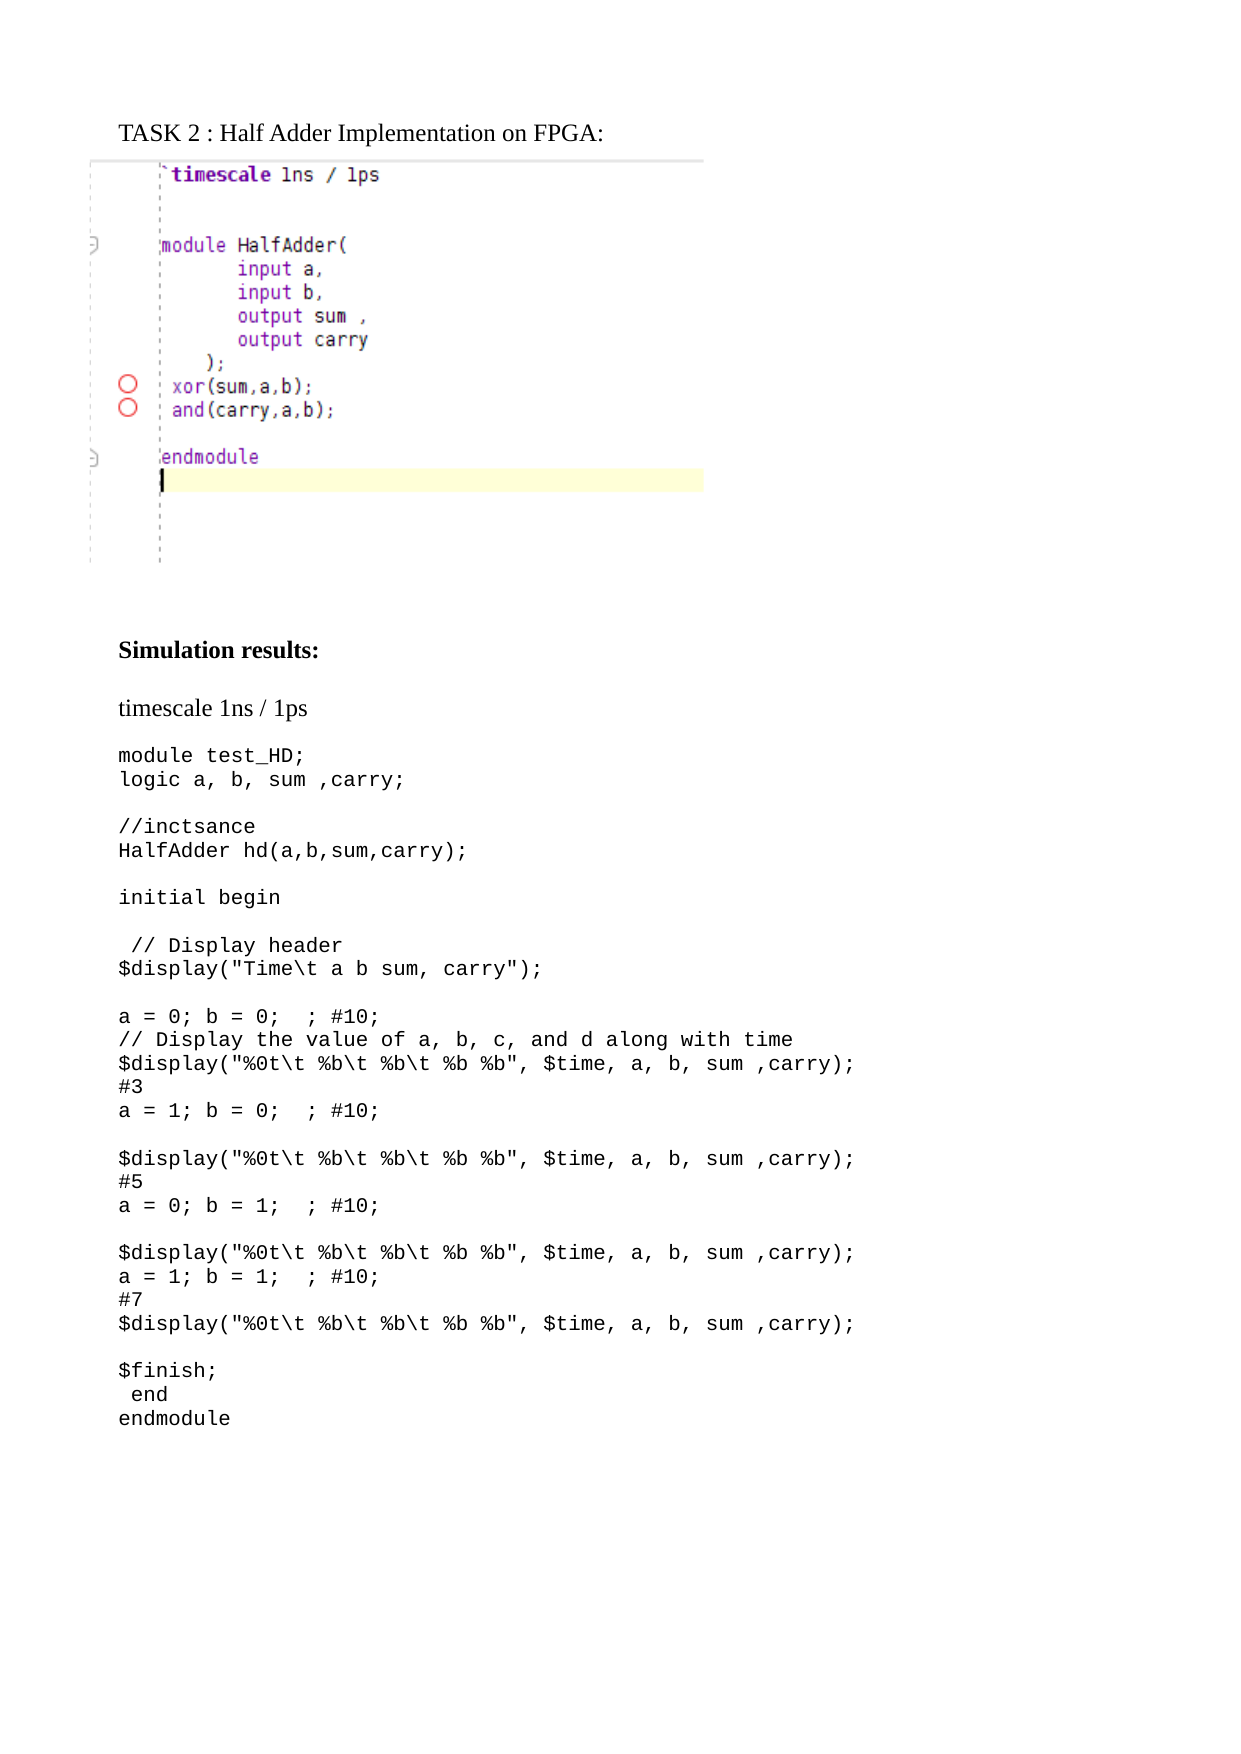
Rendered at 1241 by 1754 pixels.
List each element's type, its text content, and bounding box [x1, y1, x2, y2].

text // Display the value of a, b, c, and d along with time [118, 1029, 1122, 1053]
text end [118, 1384, 1122, 1408]
text logic a, b, sum ,carry; [118, 769, 1122, 793]
text #3 [118, 1077, 1122, 1100]
text $finish; [118, 1360, 1122, 1384]
text a = 1; b = 1; ; #10; [118, 1266, 1122, 1289]
text #5 [118, 1171, 1122, 1195]
text HalfAdder hd(a,b,sum,carry); [118, 840, 1122, 864]
text endmodule [118, 1408, 1122, 1431]
text //inctsance [118, 816, 1122, 840]
text Simulation results: [118, 636, 1122, 664]
text module test_HD; [118, 746, 1122, 769]
text initial begin [118, 887, 1122, 911]
text a = 0; b = 1; ; #10; [118, 1195, 1122, 1218]
text $display("Time\t a b sum, carry"); [118, 958, 1122, 982]
text $display("%0t\t %b\t %b\t %b %b", $time, a, b, sum ,carry); [118, 1147, 1122, 1171]
text $display("%0t\t %b\t %b\t %b %b", $time, a, b, sum ,carry); [118, 1313, 1122, 1337]
text // Display header [118, 935, 1122, 958]
text $display("%0t\t %b\t %b\t %b %b", $time, a, b, sum ,carry); [118, 1053, 1122, 1077]
picture [89, 156, 704, 566]
text #7 [118, 1289, 1122, 1313]
text a = 0; b = 0; ; #10; [118, 1006, 1122, 1029]
text TASK 2 : Half Adder Implementation on FPGA: [118, 118, 1122, 147]
text timescale 1ns / 1ps [118, 693, 1122, 722]
text a = 1; b = 0; ; #10; [118, 1100, 1122, 1124]
text $display("%0t\t %b\t %b\t %b %b", $time, a, b, sum ,carry); [118, 1242, 1122, 1266]
